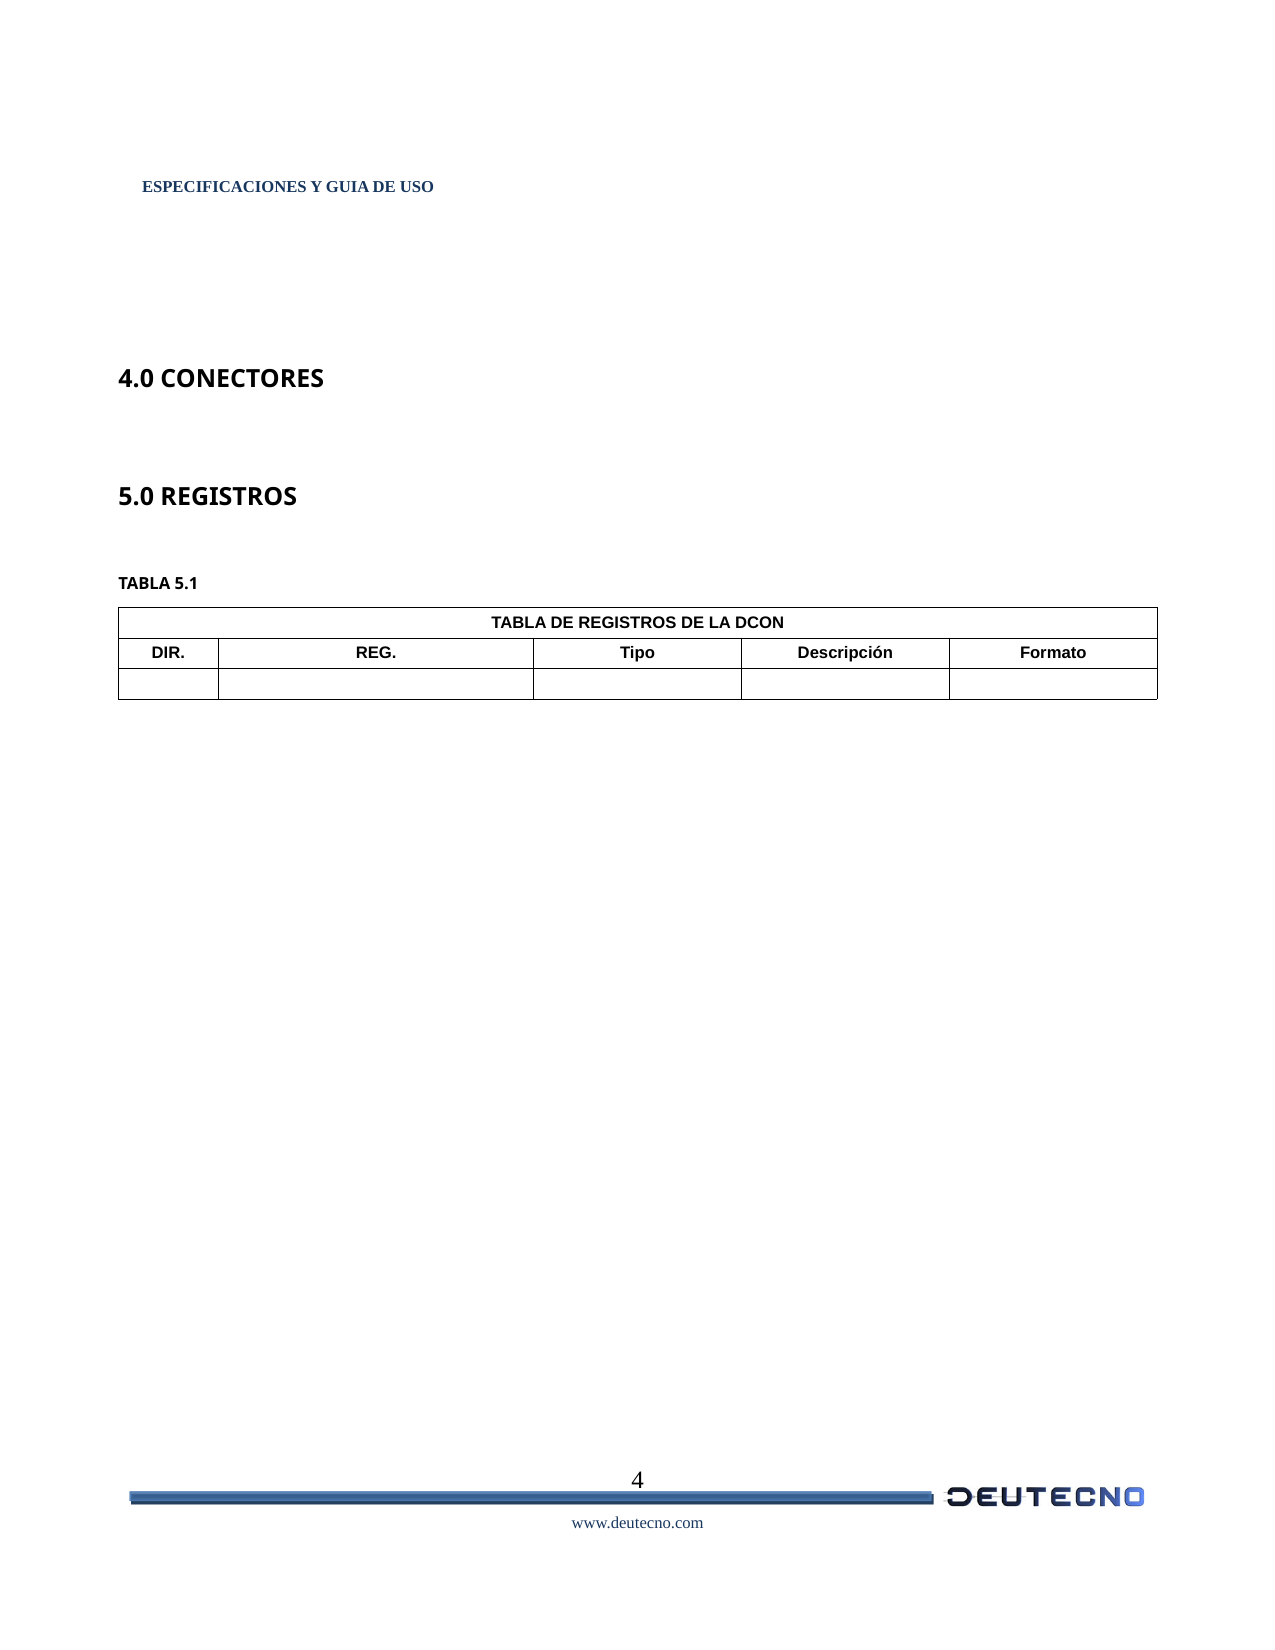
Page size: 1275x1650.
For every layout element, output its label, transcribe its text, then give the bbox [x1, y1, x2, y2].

table_cell [219, 669, 533, 699]
table_cell Descripción [742, 639, 949, 668]
table_cell REG. [219, 639, 533, 668]
table_cell [950, 669, 1157, 699]
subtitle 5.0 REGISTROS [118, 478, 1157, 512]
table_cell Tipo [534, 639, 741, 668]
table_cell [534, 669, 741, 699]
subtitle 4.0 CONECTORES [118, 360, 1157, 394]
table_cell [742, 669, 949, 699]
picture [942, 1486, 1145, 1507]
table_cell Formato [950, 639, 1157, 668]
table_header TABLA DE REGISTROS DE LA DCON [119, 608, 1157, 637]
table_cell [119, 669, 218, 699]
text TABLA 5.1 [118, 571, 1157, 594]
text ESPECIFICACIONES Y GUIA DE USO [118, 176, 1157, 196]
table_cell DIR. [119, 639, 218, 668]
